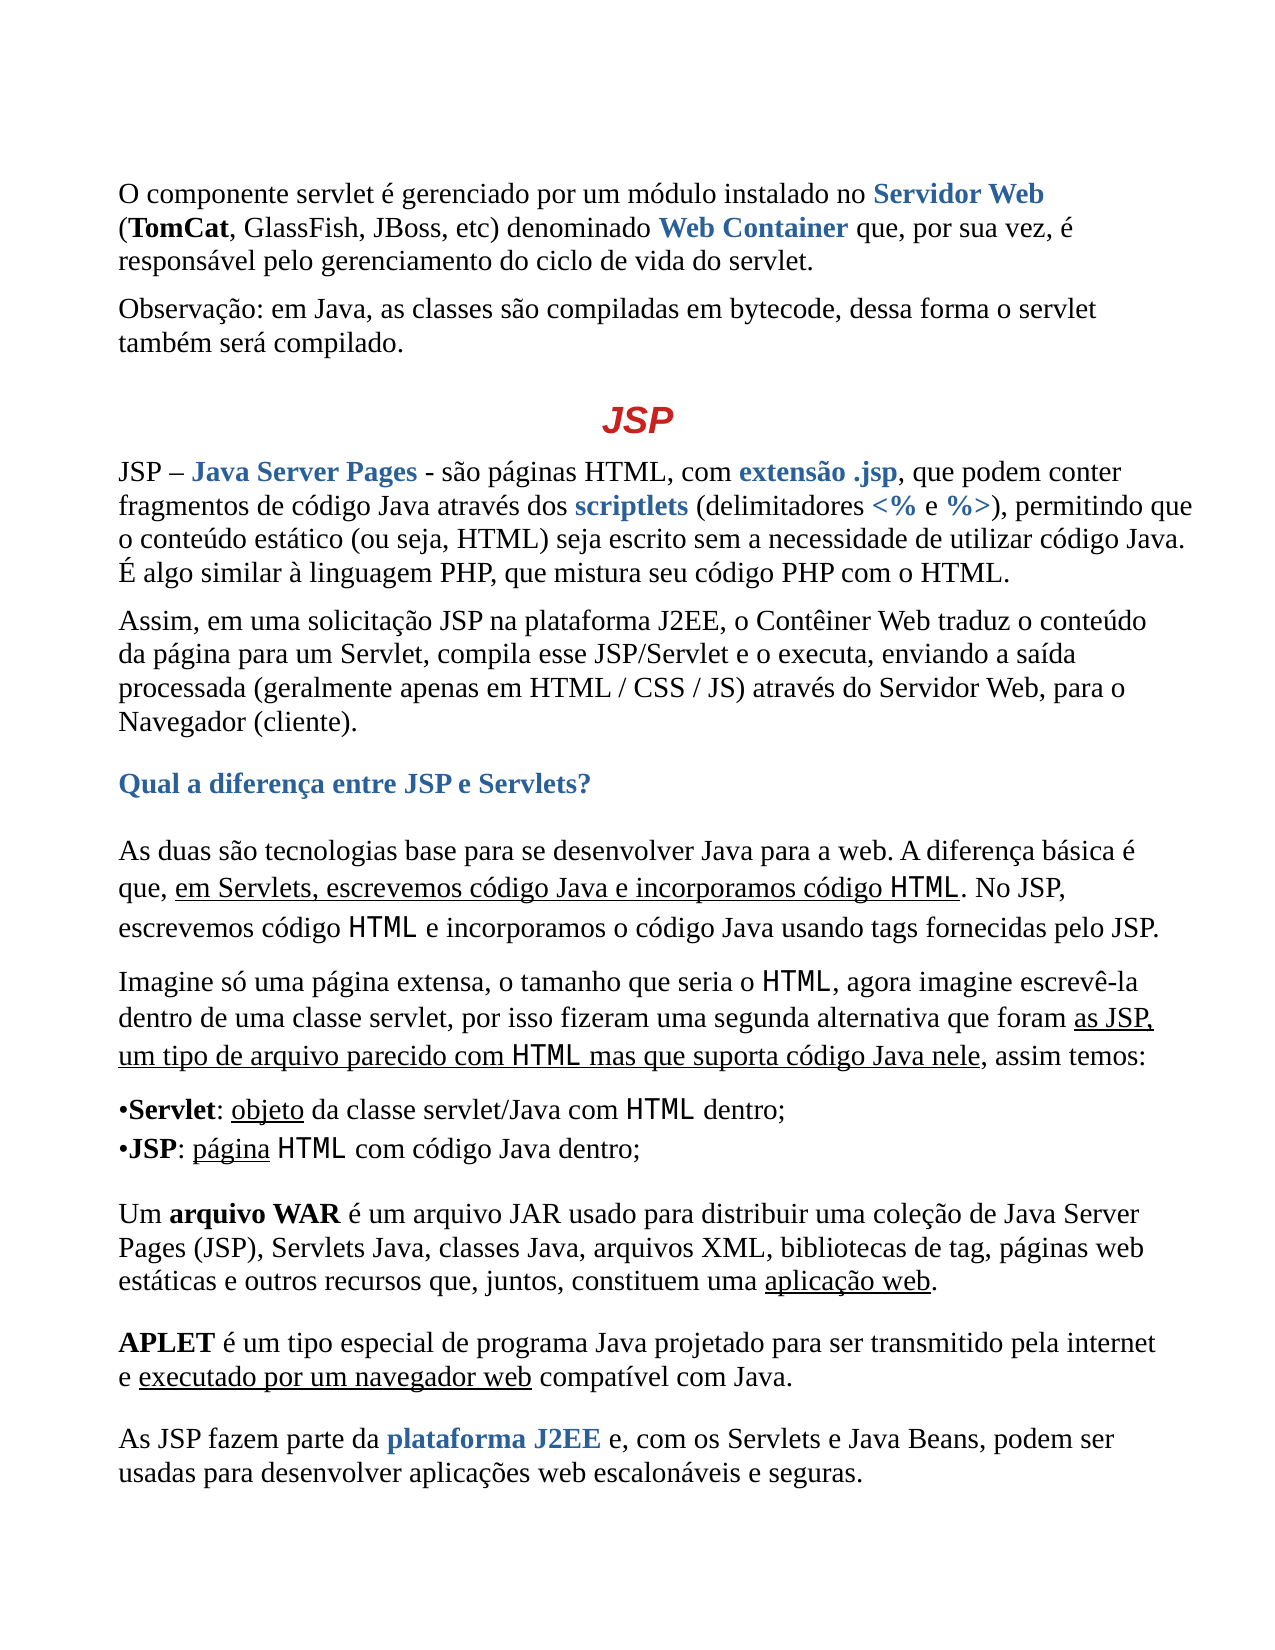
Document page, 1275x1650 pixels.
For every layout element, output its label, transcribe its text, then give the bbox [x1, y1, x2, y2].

text Observação: em Java, as classes são compiladas em bytecode, dessa forma o servlet também será compilado. [118, 292, 1157, 359]
text As duas são tecnologias base para se desenvolver Java para a web. A diferença básica é que, em Servlets, escrevemos código Java e incorporamos código HTML. No JSP, escrevemos código HTML e incorporamos o código Java usando tags fornecidas pelo JSP. [118, 833, 1169, 946]
text O componente servlet é gerenciado por um módulo instalado no Servidor Web (TomCat, GlassFish, JBoss, etc) denominado Web Container que, por sua vez, é responsável pelo gerenciamento do ciclo de vida do servlet. [118, 176, 1157, 277]
text Qual a diferença entre JSP e Servlets? [118, 766, 1157, 799]
text As JSP fazem parte da plataforma J2EE e, com os Servlets e Java Beans, podem ser usadas para desenvolver aplicações web escalonáveis e seguras. [118, 1421, 1157, 1488]
list JSP: página HTML com código Java dentro; [118, 1128, 1157, 1196]
text Assim, em uma solicitação JSP na plataforma J2EE, o Contêiner Web traduz o conteúdo da página para um Servlet, compila esse JSP/Servlet e o executa, enviando a saída processada (geralmente apenas em HTML / CSS / JS) através do Servidor Web, para o Navegador (cliente). [118, 603, 1157, 737]
subtitle JSP [118, 398, 1157, 442]
text JSP – Java Server Pages - são páginas HTML, com extensão .jsp, que podem conter fragmentos de código Java através dos scriptlets (delimitadores <% e %>), permitindo que o conteúdo estático (ou seja, HTML) seja escrito sem a necessidade de utilizar código Java. É algo similar à linguagem PHP, que mistura seu código PHP com o HTML. [118, 454, 1198, 588]
list Servlet: objeto da classe servlet/Java com HTML dentro; [118, 1088, 1157, 1128]
text Imagine só uma página extensa, o tamanho que seria o HTML, agora imagine escrevê-la dentro de uma classe servlet, por isso fizeram uma segunda alternativa que foram as JSP, um tipo de arquivo parecido com HTML mas que suporta código Java nele, assim temos: [118, 961, 1157, 1073]
text Um arquivo WAR é um arquivo JAR usado para distribuir uma coleção de Java Server Pages (JSP), Servlets Java, classes Java, arquivos XML, bibliotecas de tag, páginas web estáticas e outros recursos que, juntos, constituem uma aplicação web. [118, 1196, 1157, 1297]
text APLET é um tipo especial de programa Java projetado para ser transmitido pela internet e executado por um navegador web compatível com Java. [118, 1326, 1157, 1393]
